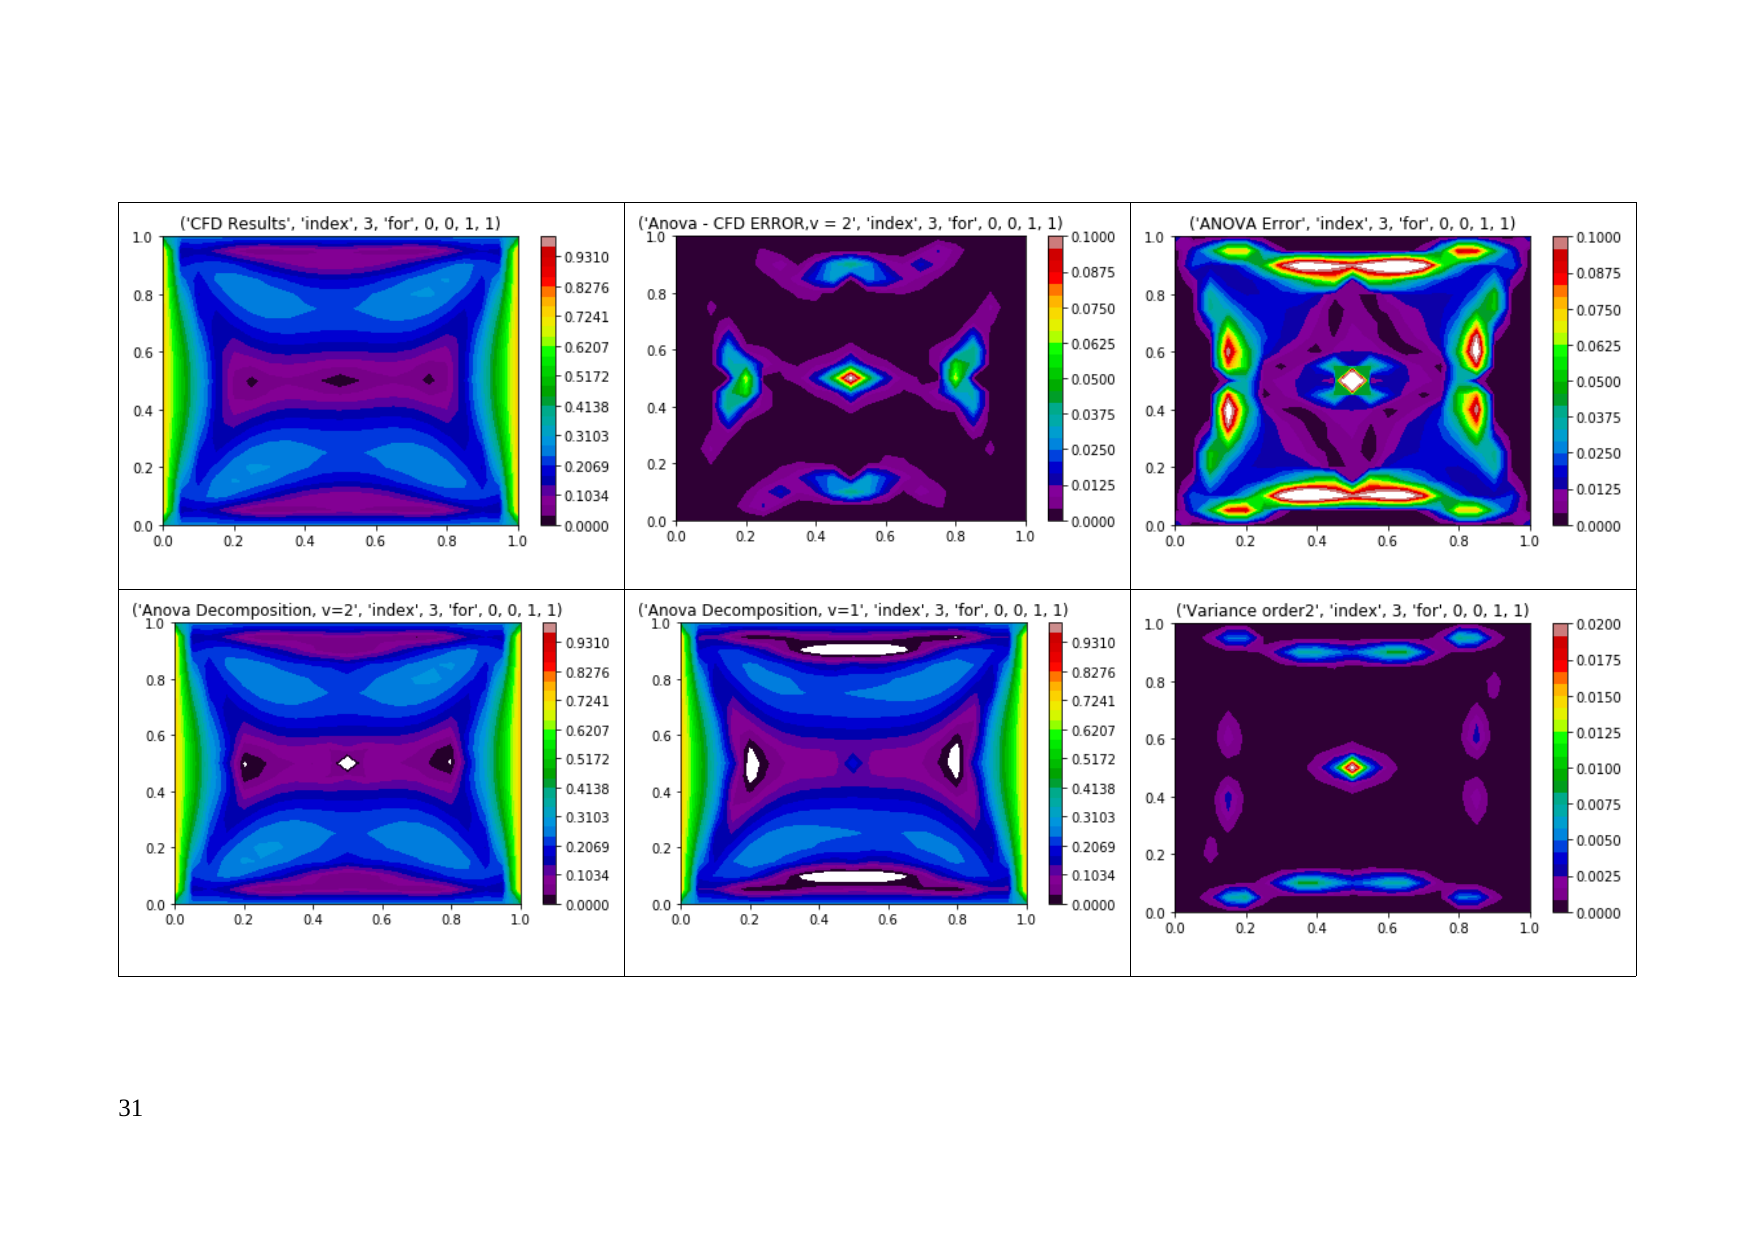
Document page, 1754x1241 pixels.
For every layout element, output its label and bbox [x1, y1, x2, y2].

picture [123, 594, 619, 935]
picture [123, 207, 619, 557]
table_header [1131, 203, 1636, 589]
table_header [625, 203, 1130, 589]
table_cell [119, 590, 624, 976]
picture [1135, 207, 1631, 557]
picture [1135, 594, 1631, 944]
table_header [119, 203, 624, 589]
picture [629, 594, 1125, 935]
table_cell [1131, 590, 1636, 976]
picture [629, 207, 1125, 552]
table_cell [625, 590, 1130, 976]
